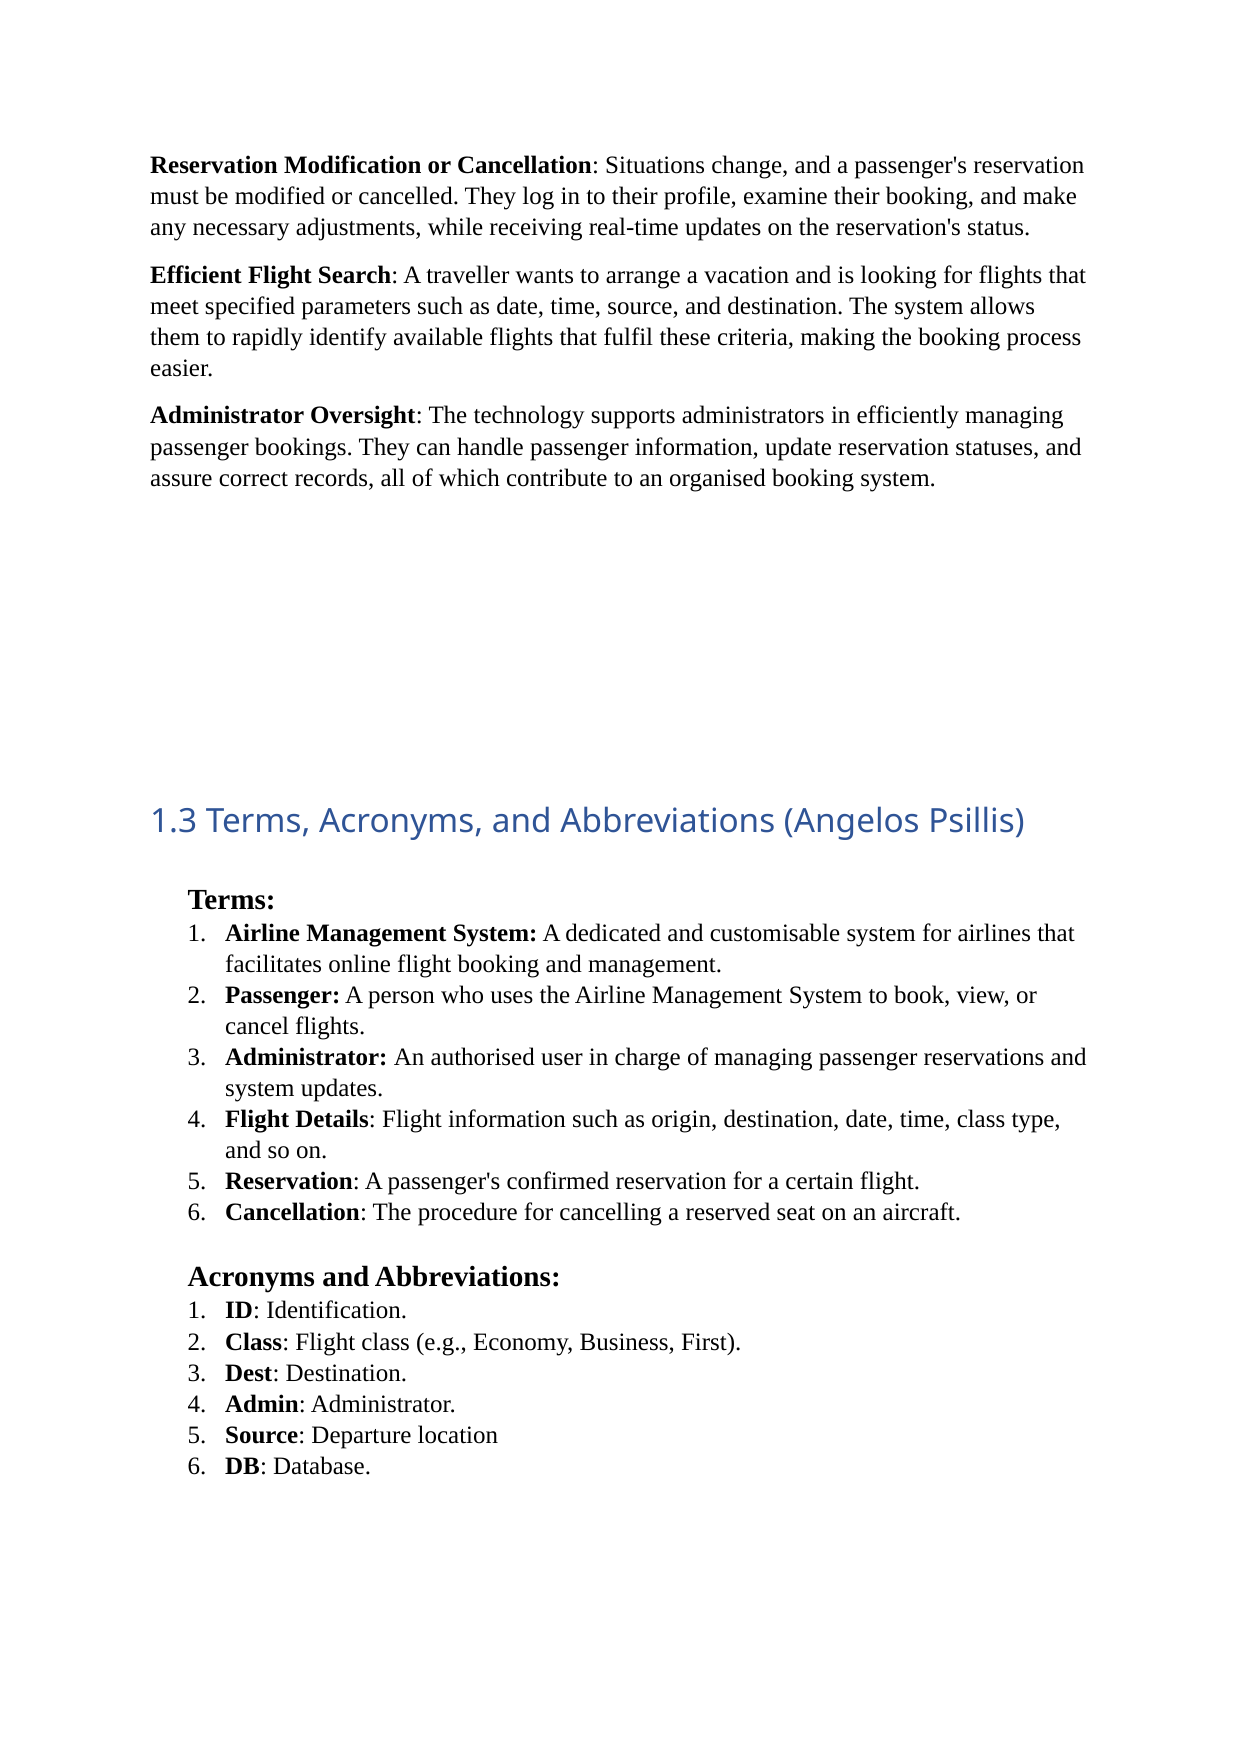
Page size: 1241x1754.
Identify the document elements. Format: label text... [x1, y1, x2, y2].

list Airline Management System: A dedicated and customisable system for airlines that facilitates online flight booking and management. [187, 918, 1090, 978]
text Administrator Oversight: The technology supports administrators in efficiently managing passenger bookings. They can handle passenger information, update reservation statuses, and assure correct records, all of which contribute to an organised booking system. [150, 401, 1090, 491]
text Efficient Flight Search: A traveller wants to arrange a vacation and is looking for flights that meet specified parameters such as date, time, source, and destination. The system allows them to rapidly identify available flights that fulfil these criteria, making the booking process easier. [150, 260, 1090, 382]
list Passenger: A person who uses the Airline Management System to book, view, or cancel flights. [187, 980, 1090, 1040]
list Administrator: An authorised user in charge of managing passenger reservations and system updates. [187, 1042, 1090, 1102]
list Cancellation: The procedure for cancelling a reserved seat on an aircraft. [187, 1197, 1090, 1226]
list Acronyms and Abbreviations: [187, 1259, 1090, 1293]
list Class: Flight class (e.g., Economy, Business, First). [187, 1327, 1090, 1355]
list Admin: Administrator. [187, 1389, 1090, 1417]
list Dest: Destination. [187, 1358, 1090, 1386]
list DB: Database. [187, 1451, 1090, 1479]
list Reservation: A passenger's confirmed reservation for a certain flight. [187, 1166, 1090, 1195]
list ID: Identification. [187, 1296, 1090, 1324]
subtitle 1.3 Terms, Acronyms, and Abbreviations (Angelos Psillis) [150, 797, 1090, 842]
list Terms: [187, 882, 1090, 915]
text Reservation Modification or Cancellation: Situations change, and a passenger's reservation must be modified or cancelled. They log in to their profile, examine their booking, and make any necessary adjustments, while receiving real-time updates on the reservation's status. [150, 150, 1090, 241]
list Flight Details: Flight information such as origin, destination, date, time, class type, and so on. [187, 1104, 1090, 1164]
list Source: Departure location [187, 1420, 1090, 1448]
